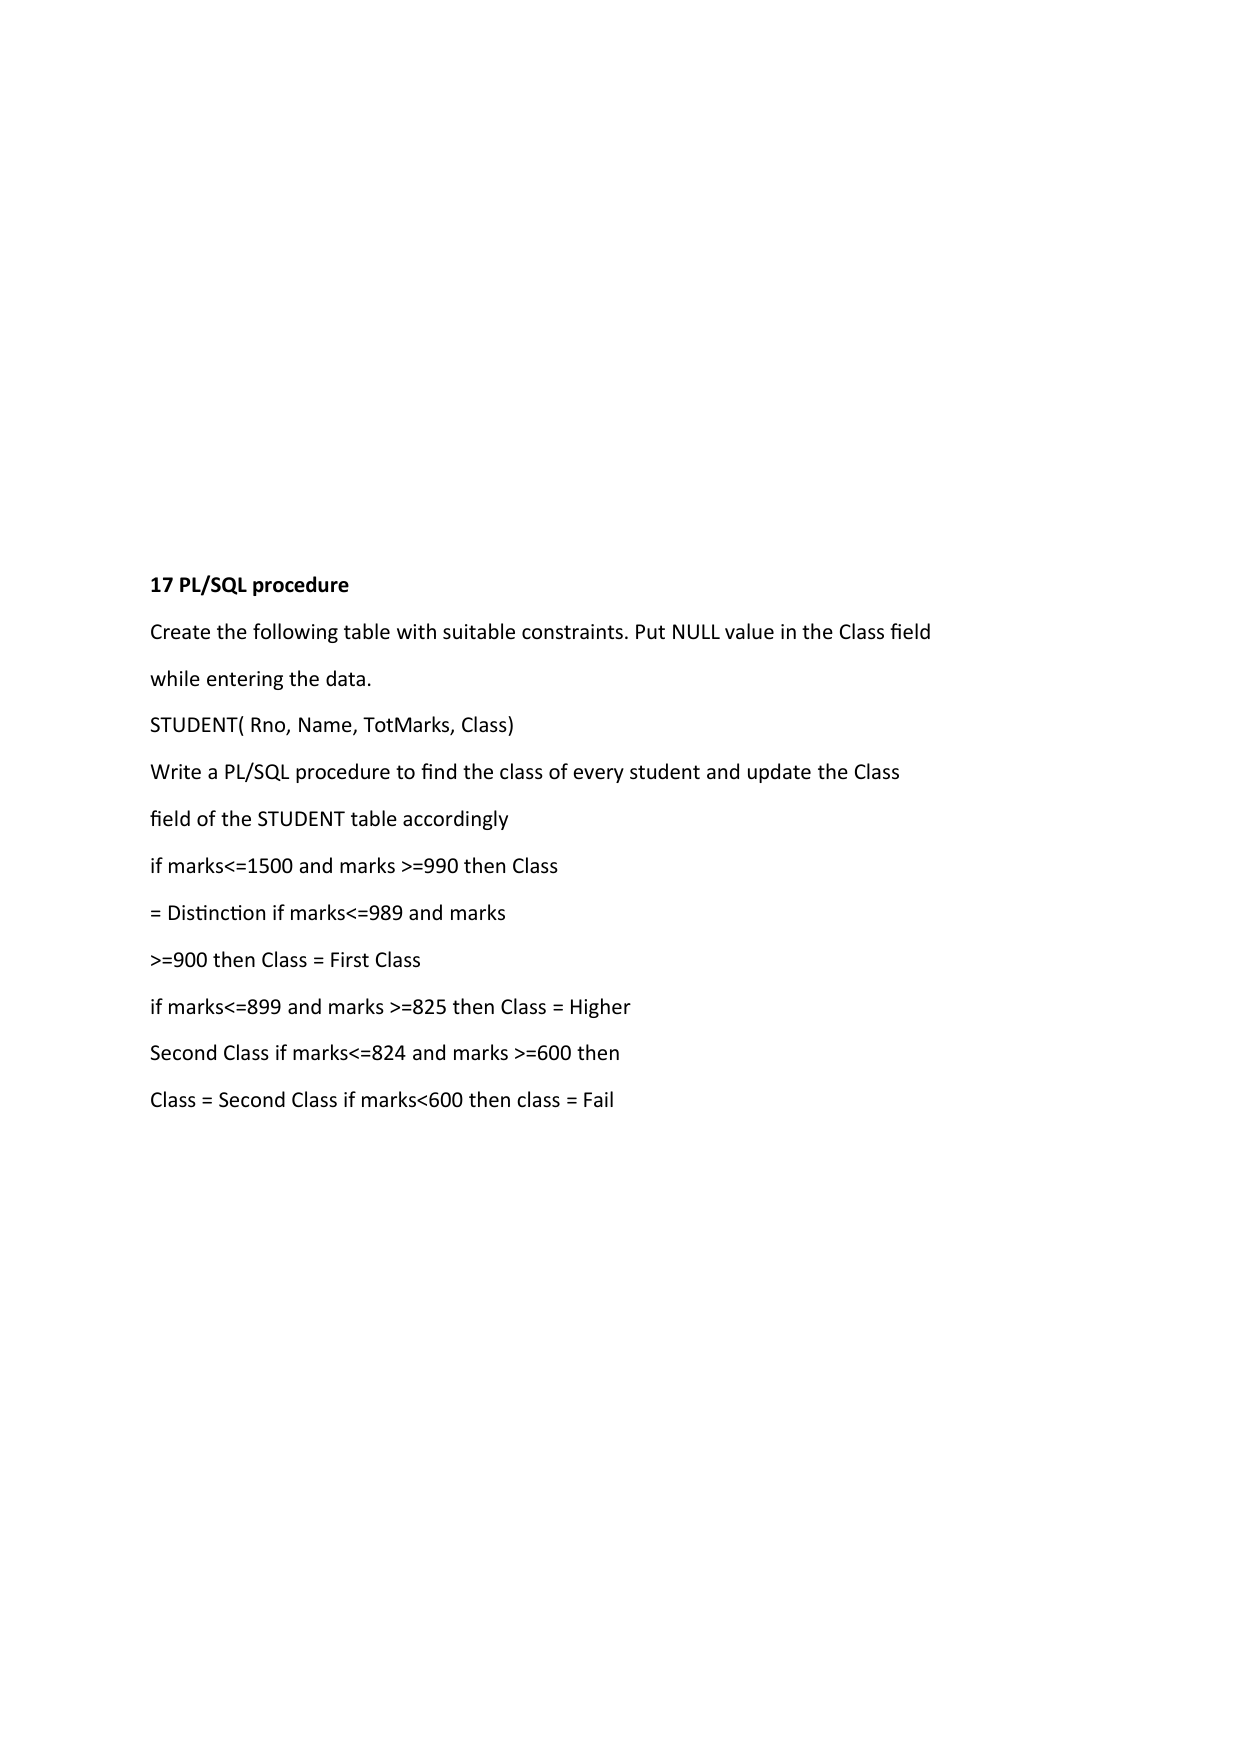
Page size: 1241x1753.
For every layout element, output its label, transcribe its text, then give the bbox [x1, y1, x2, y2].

text ﬁeld of the STUDENT table accordingly [150, 804, 923, 832]
text =900 then Class = First Class [186, 945, 530, 973]
text while entering the data. [150, 664, 955, 692]
text > [150, 944, 186, 973]
text if marks<=899 and marks >=825 then Class = Higher [150, 992, 655, 1020]
text 1 [150, 570, 162, 598]
text Disꢁncꢁon if marks<=989 and marks [167, 898, 530, 926]
text Second Class if marks<=824 and marks >=600 then [150, 1038, 655, 1066]
text = [150, 898, 167, 926]
text Write a PL/SQL procedure to ﬁnd the class of every student and update the Class [150, 757, 923, 785]
text if marks<=1500 and marks >=990 then Class [150, 851, 583, 879]
text Class = Second Class if marks<600 then class = Fail [150, 1085, 655, 1113]
text STUDENT( Rno, Name, TotMarks, Class) [150, 710, 539, 738]
text Create the following table with suitable constraints. Put NULL value in the Class ﬁeld [150, 617, 955, 645]
text 7 PL/SQL procedure [162, 570, 374, 598]
